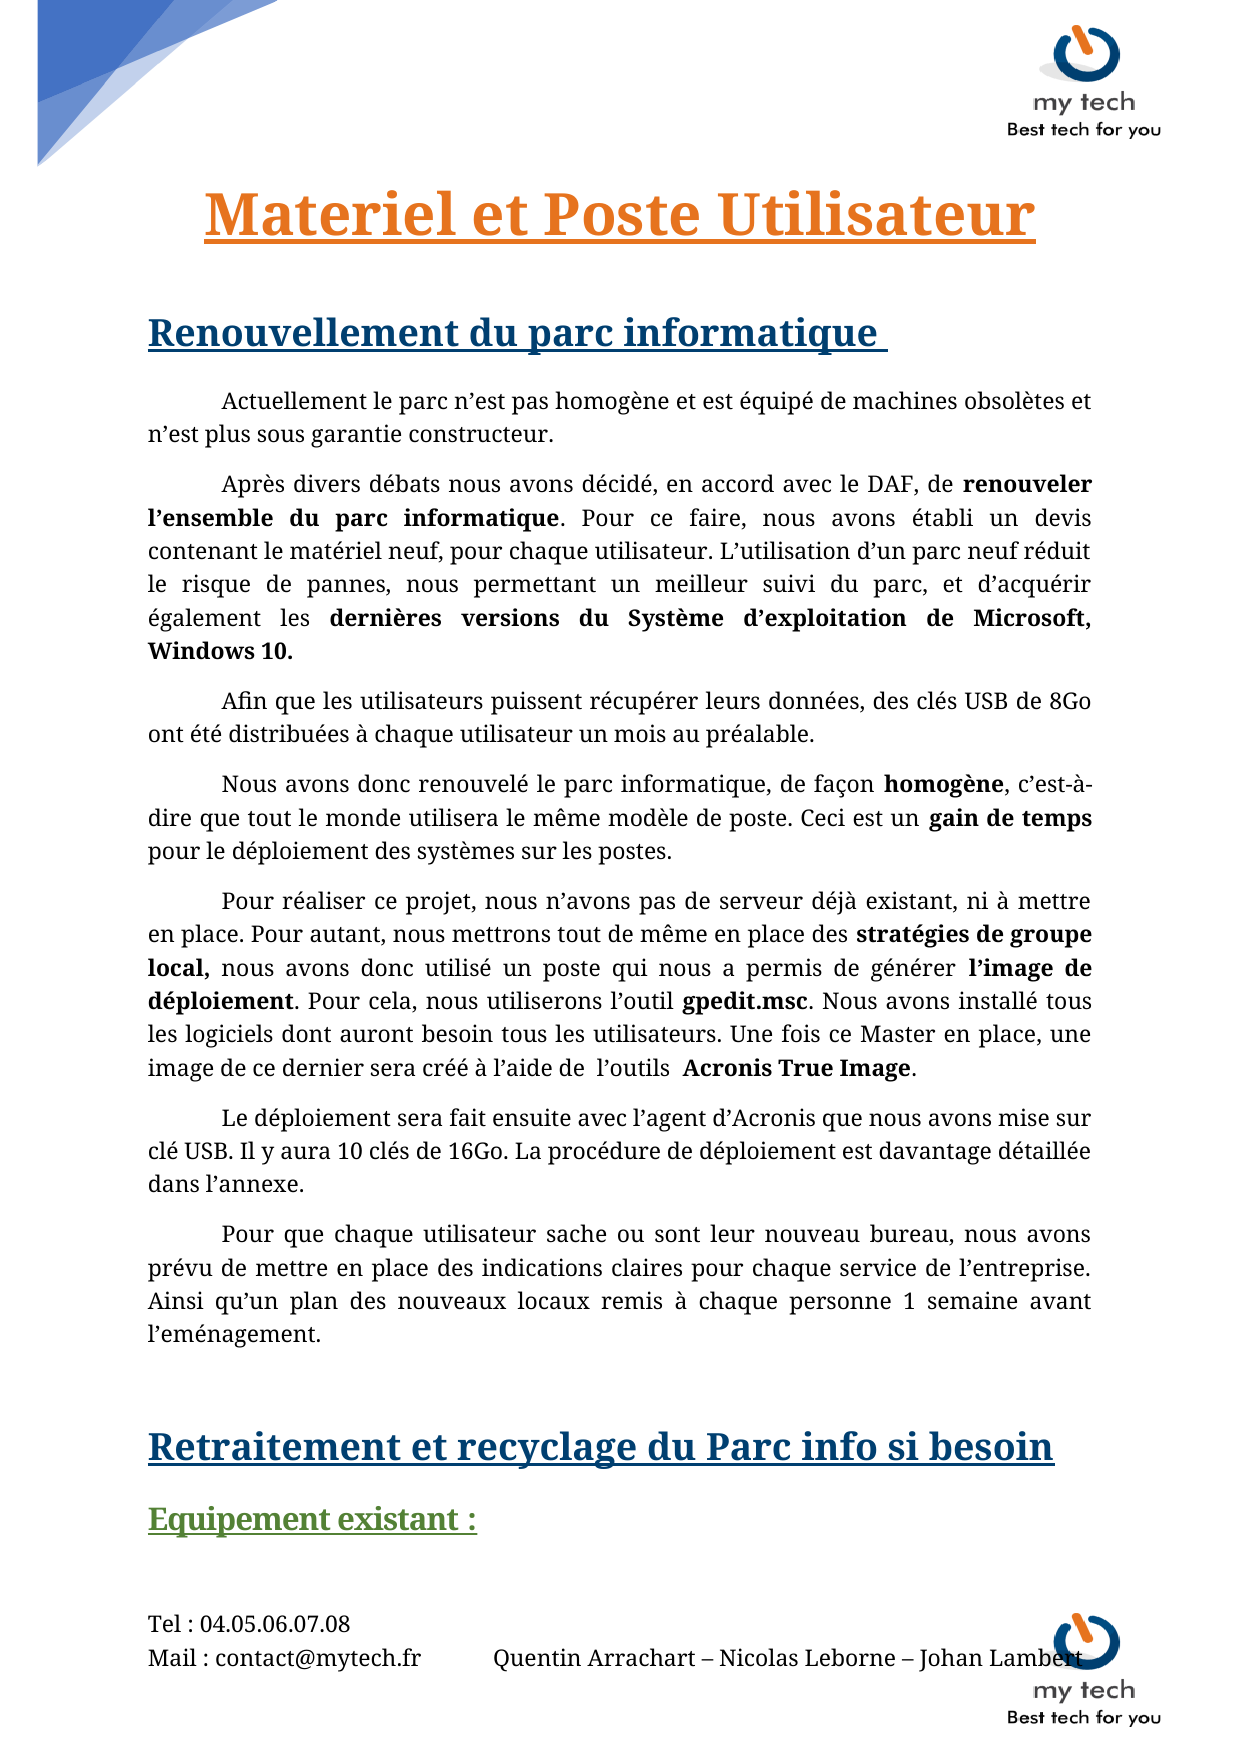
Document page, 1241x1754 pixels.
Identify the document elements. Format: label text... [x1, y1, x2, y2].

subtitle Renouvellement du parc informatique [148, 306, 1093, 357]
subtitle Materiel et Poste Utilisateur [148, 173, 1093, 252]
text Pour réaliser ce projet, nous n’avons pas de serveur déjà existant, ni à mettre en place. Pour autant, nous mettrons tout de même en place des stratégies de groupe local, nous avons donc utilisé un poste qui nous a permis de générer l’image de déploiement. Pour cela, nous utiliserons l’outil gpedit.msc. Nous avons installé tous les logiciels dont auront besoin tous les utilisateurs. Une fois ce Master en place, une image de ce dernier sera créé à l’aide de l’outils Acronis True Image. [148, 883, 1093, 1083]
text Le déploiement sera fait ensuite avec l’agent d’Acronis que nous avons mise sur clé USB. Il y aura 10 clés de 16Go. La procédure de déploiement est davantage détaillée dans l’annexe. [148, 1099, 1093, 1199]
subtitle Retraitement et recyclage du Parc info si besoin [148, 1420, 1093, 1471]
text Actuellement le parc n’est pas homogène et est équipé de machines obsolètes et n’est plus sous garantie constructeur. [148, 383, 1093, 449]
text Après divers débats nous avons décidé, en accord avec le DAF, de renouveler l’ensemble du parc informatique. Pour ce faire, nous avons établi un devis contenant le matériel neuf, pour chaque utilisateur. L’utilisation d’un parc neuf réduit le risque de pannes, nous permettant un meilleur suivi du parc, et d’acquérir également les dernières versions du Système d’exploitation de Microsoft, Windows 10. [148, 466, 1093, 666]
text Pour que chaque utilisateur sache ou sont leur nouveau bureau, nous avons prévu de mettre en place des indications claires pour chaque service de l’entreprise. Ainsi qu’un plan des nouveaux locaux remis à chaque personne 1 semaine avant l’eménagement. [148, 1216, 1093, 1349]
text Afin que les utilisateurs puissent récupérer leurs données, des clés USB de 8Go ont été distribuées à chaque utilisateur un mois au préalable. [148, 683, 1093, 749]
text Equipement existant : [148, 1497, 1093, 1539]
text Nous avons donc renouvelé le parc informatique, de façon homogène, c’est-à-dire que tout le monde utilisera le même modèle de poste. Ceci est un gain de temps pour le déploiement des systèmes sur les postes. [148, 766, 1093, 866]
